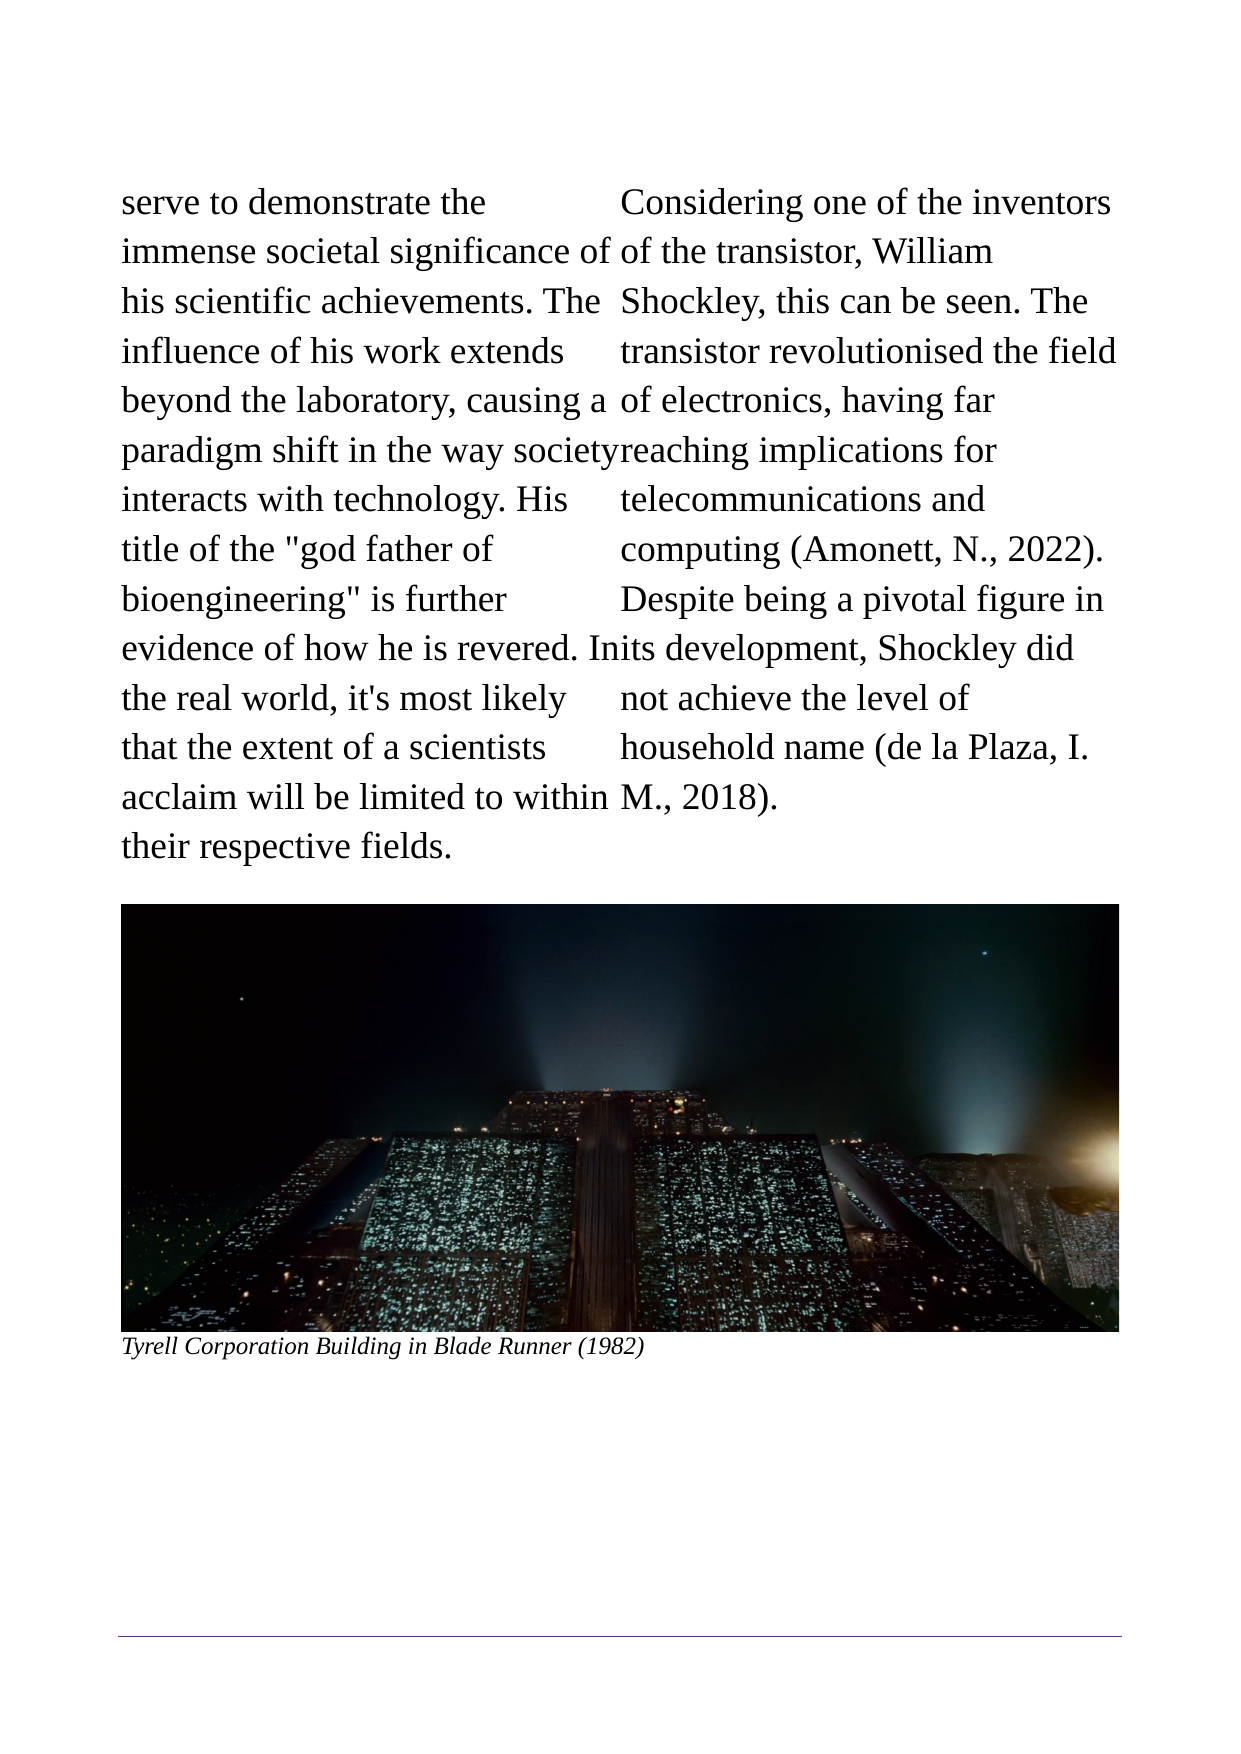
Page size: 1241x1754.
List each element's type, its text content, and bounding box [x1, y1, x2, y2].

picture [121, 904, 1120, 1332]
text Tyrell Corporation Building in Blade Runner (1982) [121, 1332, 1119, 1360]
text It's unlikely for society to elevate a scientist to celebrity status for their work. The complex and specialised knowledge involved isn't immediately relatable to the average person. In the film Blade Runner (1982), Eldon Tyrell is viewed as a celebrity due to his work in genetic engineering, creating advanced humanoid robots known as Replicants. Tyrell's opulent office and towering headquarters above the dystopian metropolis serve to demonstrate the immense societal significance of his scientific achievements. The influence of his work extends beyond the laboratory, causing a paradigm shift in the way society interacts with technology. His title of the "god father of bioengineering" is further evidence of how he is revered. In the real world, it's most likely that the extent of a scientists acclaim will be limited to within their respective fields. Considering one of the inventors of the transistor, William Shockley, this can be seen. The transistor revolutionised the field of electronics, having far reaching implications for telecommunications and computing (Amonett, N., 2022). Despite being a pivotal figure in its development, Shockley did not achieve the level of household name (de la Plaza, I. M., 2018). [121, 179, 1119, 867]
